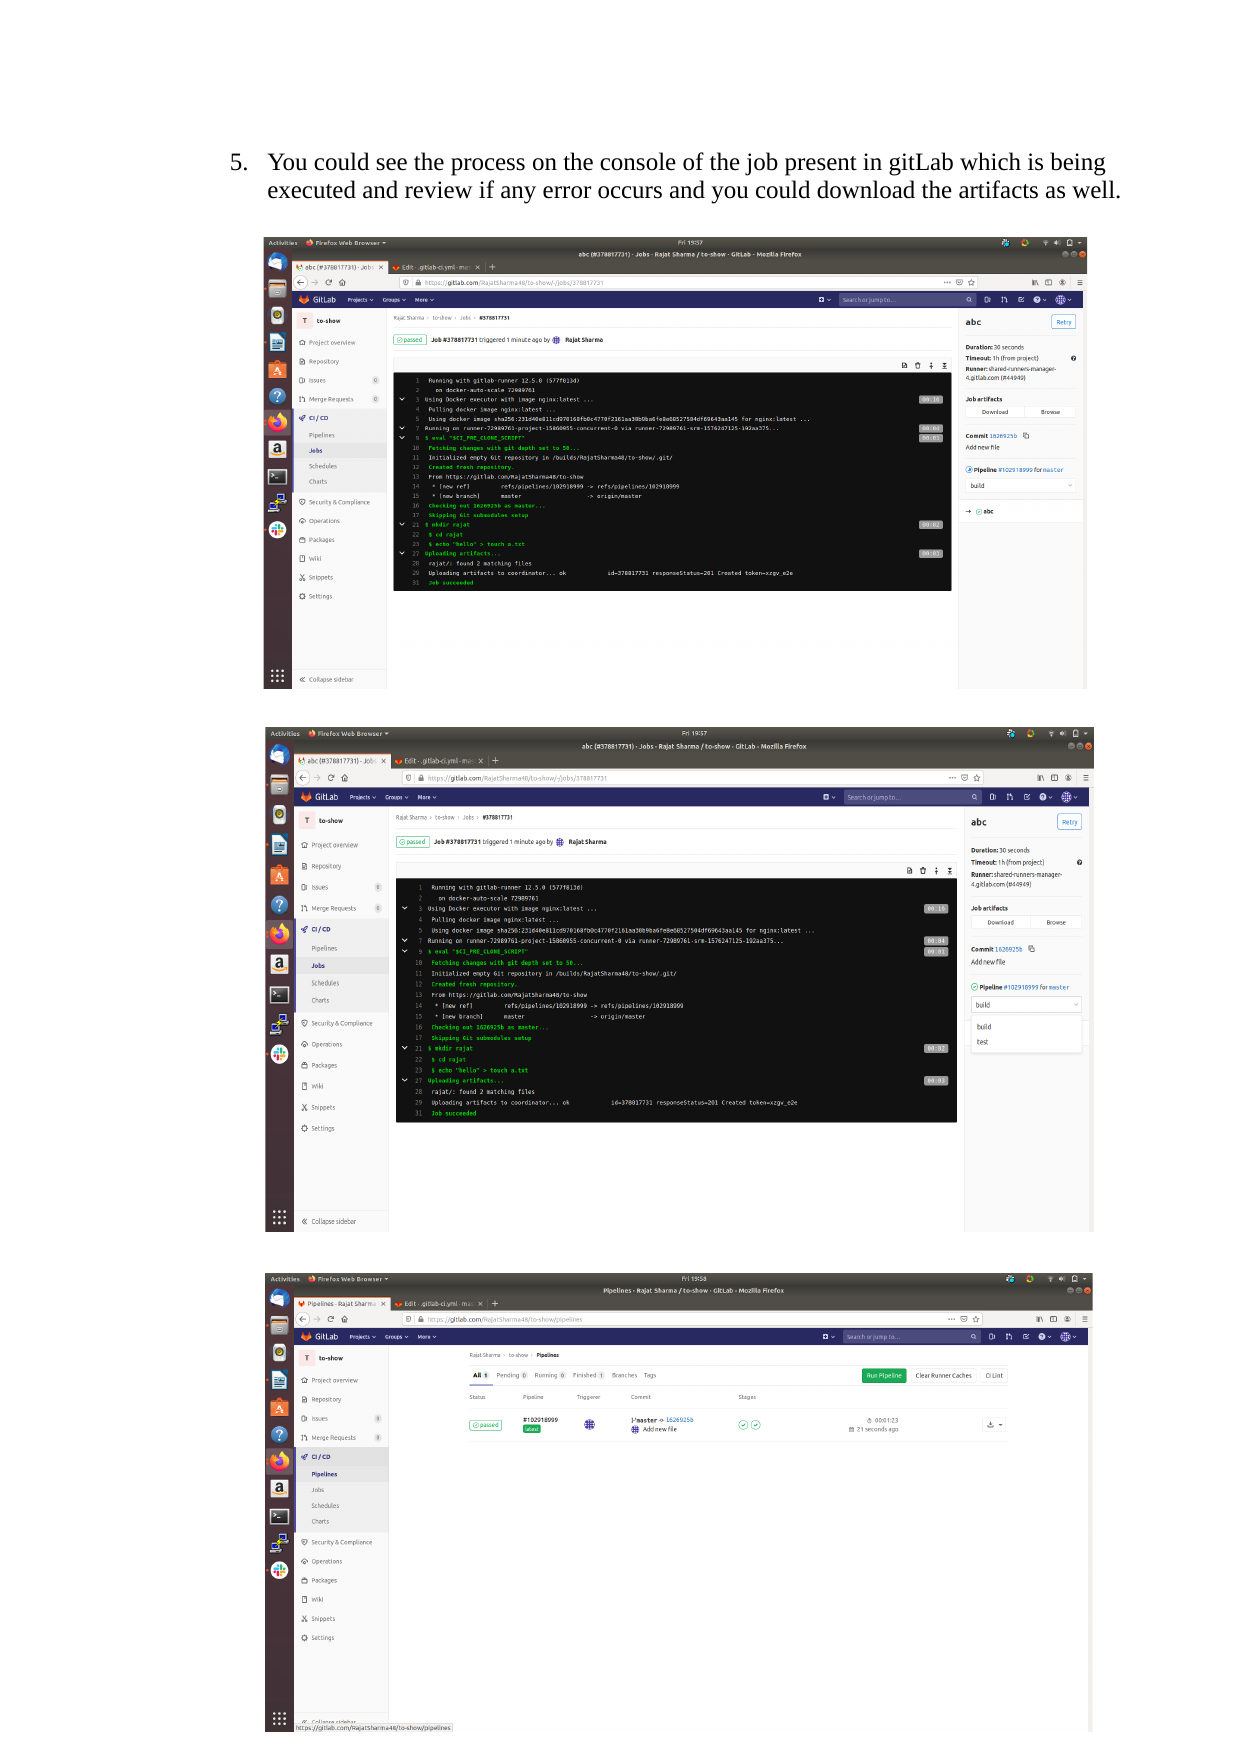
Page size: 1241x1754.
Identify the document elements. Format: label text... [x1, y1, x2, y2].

list You could see the process on the console of the job present in gitLab which is being executed and review if any error occurs and you could download the artifacts as well. [229, 147, 1122, 204]
picture [265, 1273, 1093, 1732]
picture [265, 727, 1094, 1232]
picture [263, 237, 1088, 689]
